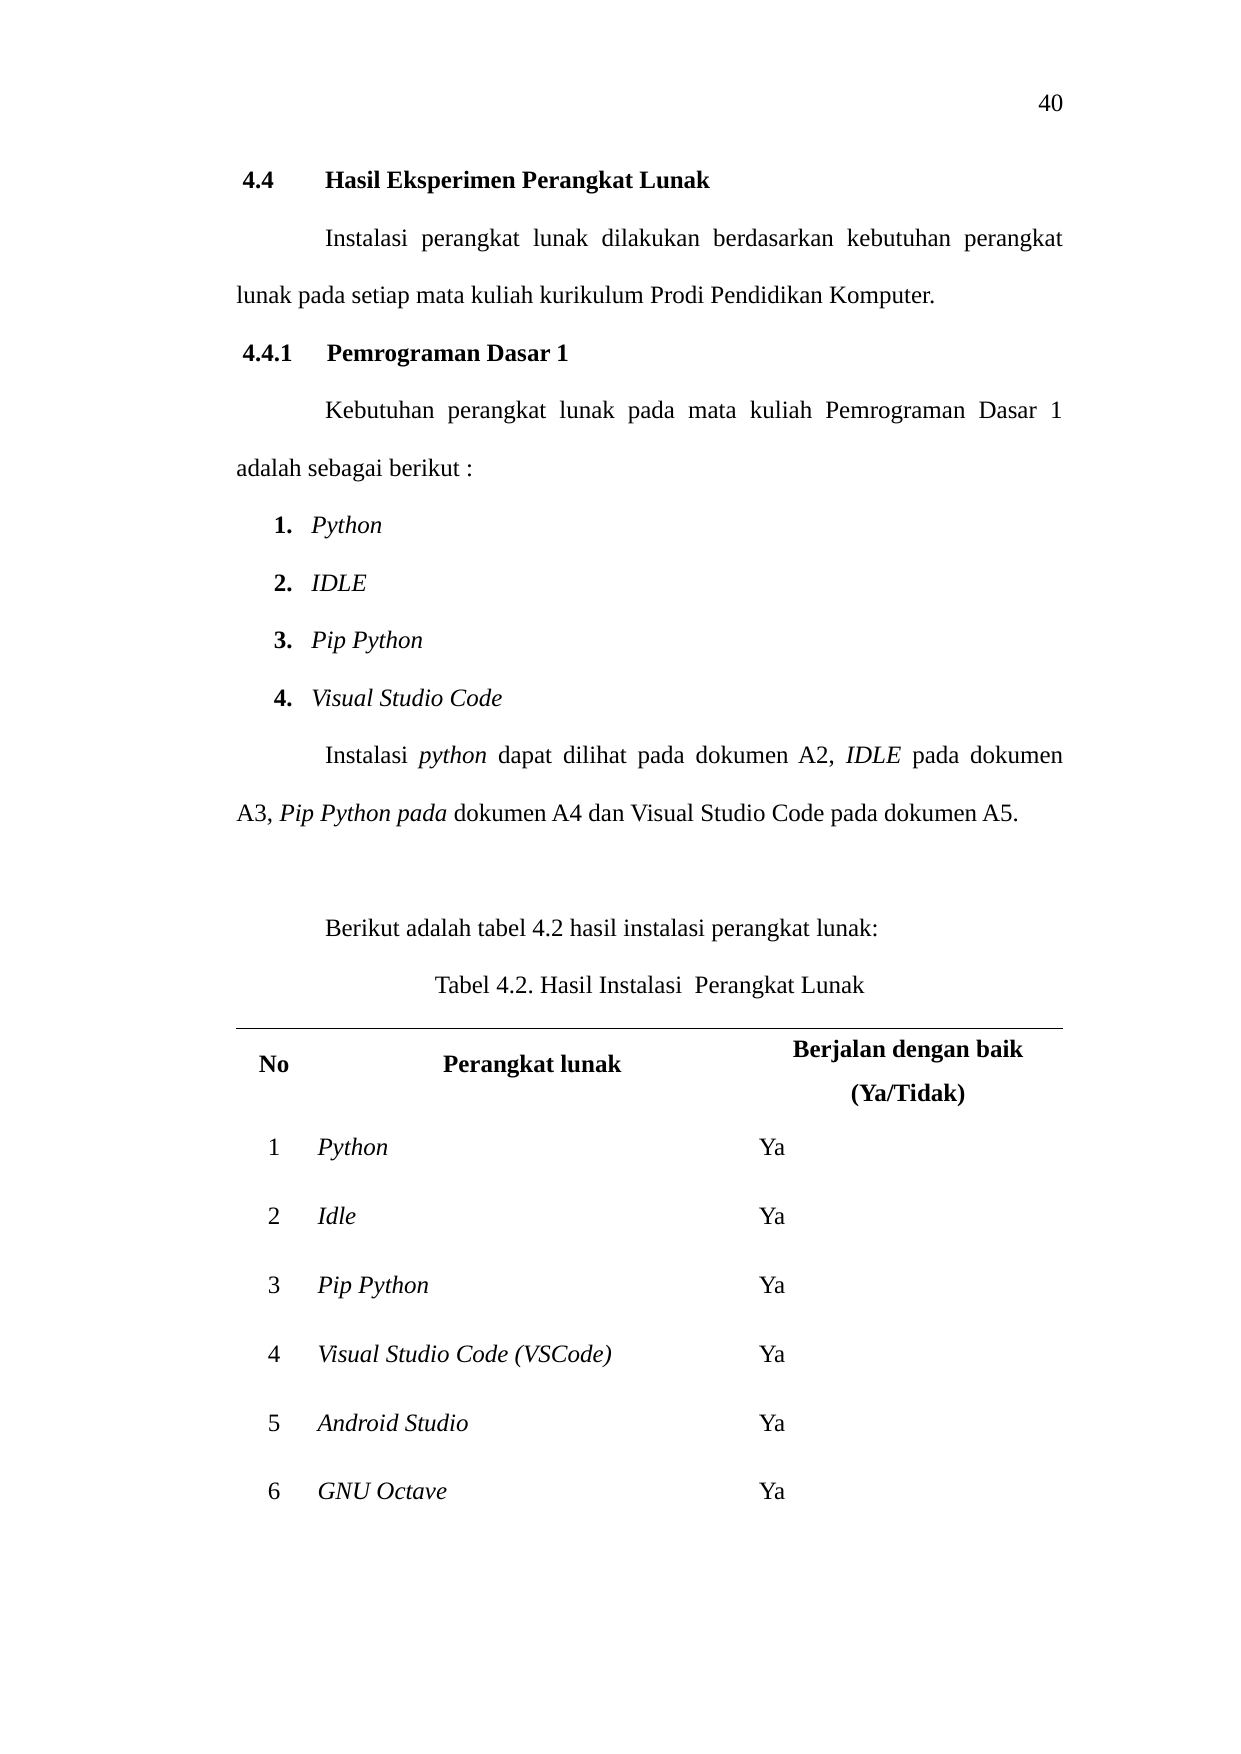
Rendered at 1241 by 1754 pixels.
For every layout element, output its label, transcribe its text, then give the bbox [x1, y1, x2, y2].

list Pip Python [274, 625, 1063, 654]
table_cell Python [311, 1126, 753, 1195]
table_cell 1 [236, 1126, 311, 1195]
table_cell GNU Octave [311, 1471, 753, 1539]
list IDLE [274, 568, 1063, 597]
table_cell 6 [236, 1471, 311, 1539]
table_cell 4 [236, 1333, 311, 1402]
table_cell Ya [753, 1471, 1063, 1539]
text Berikut adalah tabel 4.2 hasil instalasi perangkat lunak: [236, 913, 1063, 942]
table_cell 3 [236, 1264, 311, 1333]
table_cell 2 [236, 1195, 311, 1264]
text Instalasi python dapat dilihat pada dokumen A2, IDLE pada dokumen A3, Pip Python pada dokumen A4 dan Visual Studio Code pada dokumen A5. [236, 740, 1063, 827]
table_cell Ya [753, 1264, 1063, 1333]
table_cell Ya [753, 1333, 1063, 1402]
subtitle Pemrograman Dasar 1 [236, 338, 1063, 367]
table_header No [236, 1029, 311, 1126]
table_header Berjalan dengan baik (Ya/Tidak) [753, 1029, 1063, 1126]
table_cell Idle [311, 1195, 753, 1264]
text Tabel 4.2. Hasil instalasi Perangkat Lunak [236, 970, 1063, 999]
table_header Perangkat lunak [311, 1029, 753, 1126]
table_cell Visual Studio Code (VSCode) [311, 1333, 753, 1402]
table_cell Ya [753, 1195, 1063, 1264]
list Python [274, 510, 1063, 539]
table_cell 5 [236, 1402, 311, 1471]
text Kebutuhan perangkat lunak pada mata kuliah Pemrograman Dasar 1 adalah sebagai berikut : [236, 395, 1063, 482]
table_cell Pip Python [311, 1264, 753, 1333]
text Instalasi perangkat lunak dilakukan berdasarkan kebutuhan perangkat lunak pada setiap mata kuliah kurikulum Prodi Pendidikan Komputer. [236, 223, 1063, 309]
list Visual Studio Code [274, 683, 1063, 712]
table_cell Ya [753, 1402, 1063, 1471]
table_cell Ya [753, 1126, 1063, 1195]
table_cell Android Studio [311, 1402, 753, 1471]
subtitle Hasil Eksperimen Perangkat Lunak [236, 165, 1063, 194]
